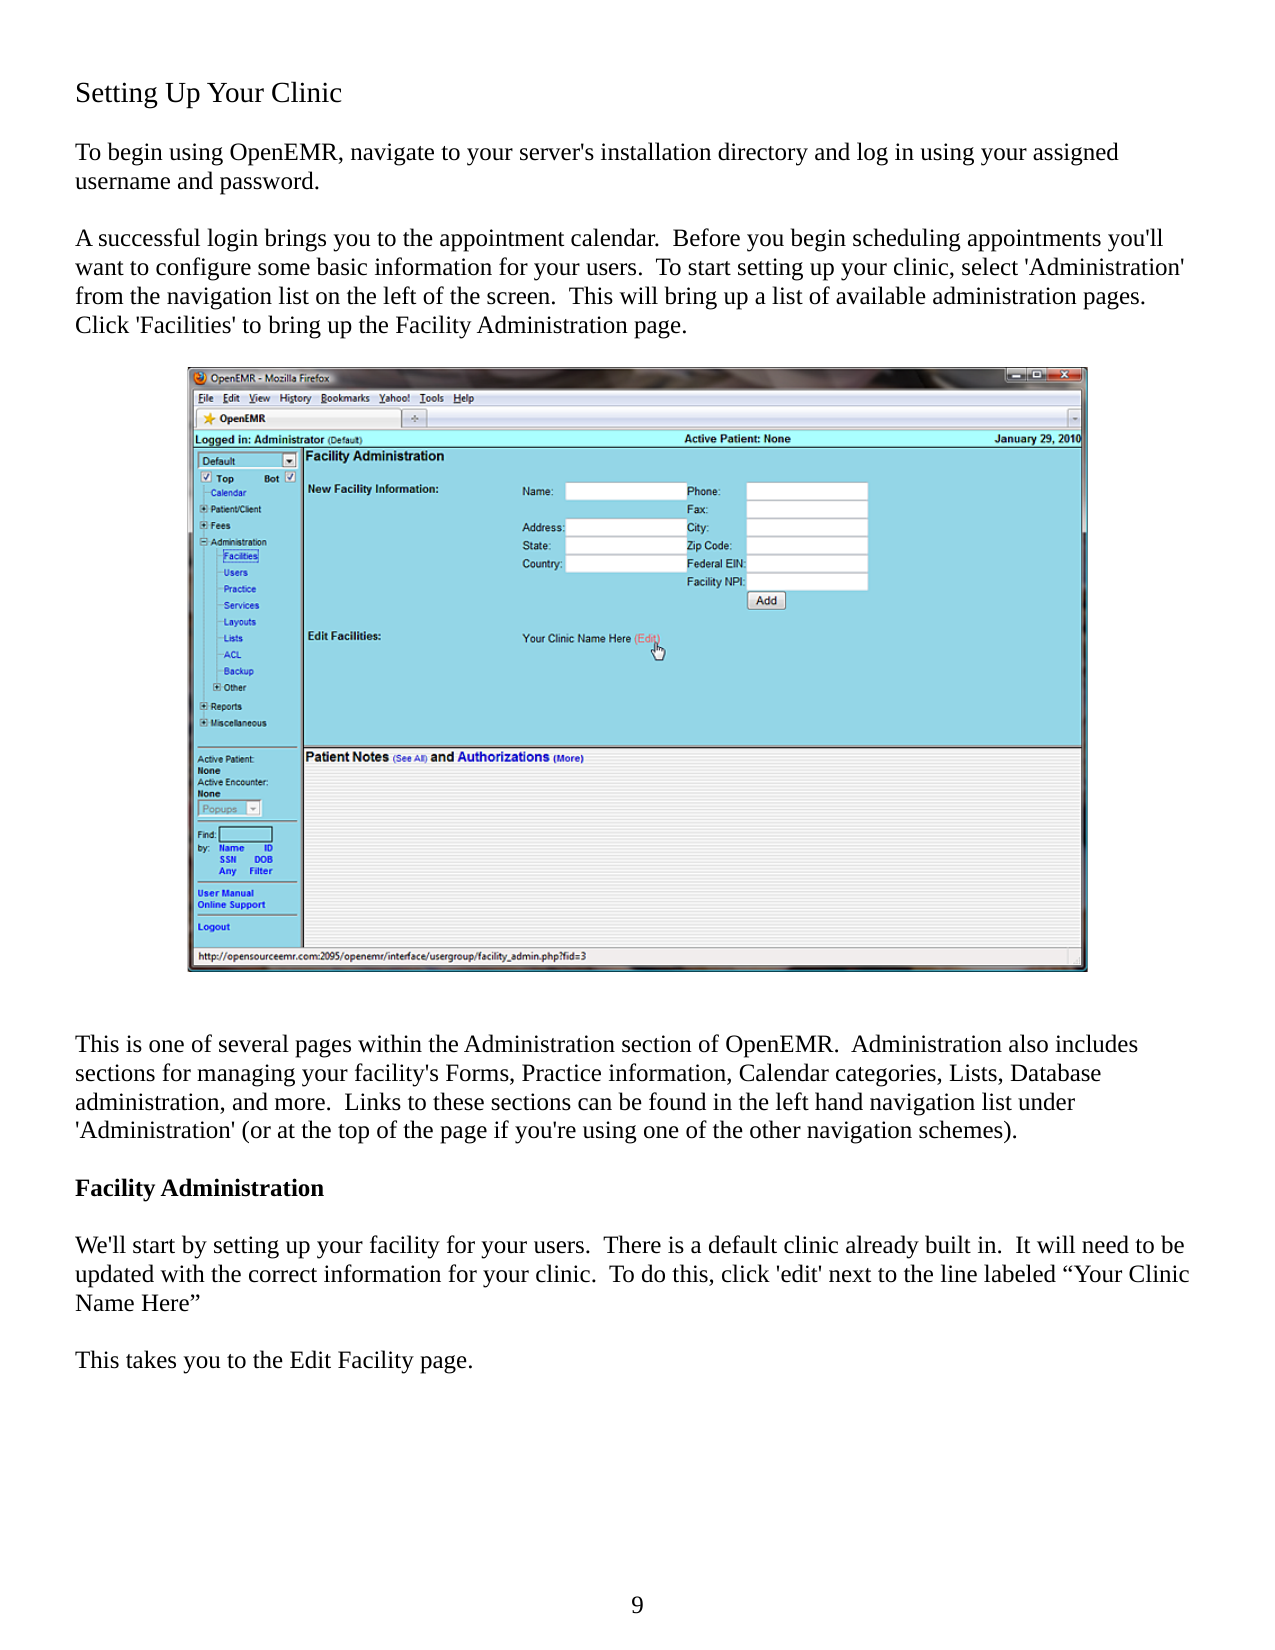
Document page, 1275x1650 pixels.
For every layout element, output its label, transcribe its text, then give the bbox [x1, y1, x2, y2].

text This is one of several pages within the Administration section of OpenEMR. Administration also includes sections for managing your facility's Forms, Practice information, Calendar categories, Lists, Database administration, and more. Links to these sections can be found in the left hand navigation list under 'Administration' (or at the top of the page if you're using one of the other navigation schemes). [75, 1029, 1200, 1144]
picture [187, 367, 1088, 972]
text Facility Administration [75, 1173, 1200, 1202]
text We'll start by setting up your facility for your users. There is a default clinic already built in. It will need to be updated with the correct information for your clinic. To do this, click 'edit' next to the line labeled “Your Clinic Name Here” [75, 1231, 1200, 1317]
text Setting Up Your Clinic [75, 75, 1200, 108]
text To begin using OpenEMR, navigate to your server's installation directory and log in using your assigned username and password. [75, 137, 1200, 195]
text A successful login brings you to the appointment calendar. Before you begin scheduling appointments you'll want to configure some basic information for your users. To start setting up your clinic, select 'Administration' from the navigation list on the left of the screen. This will bring up a list of available administration pages. Click 'Facilities' to bring up the Facility Administration page. [75, 223, 1200, 338]
text This takes you to the Edit Facility page. [75, 1346, 1200, 1374]
